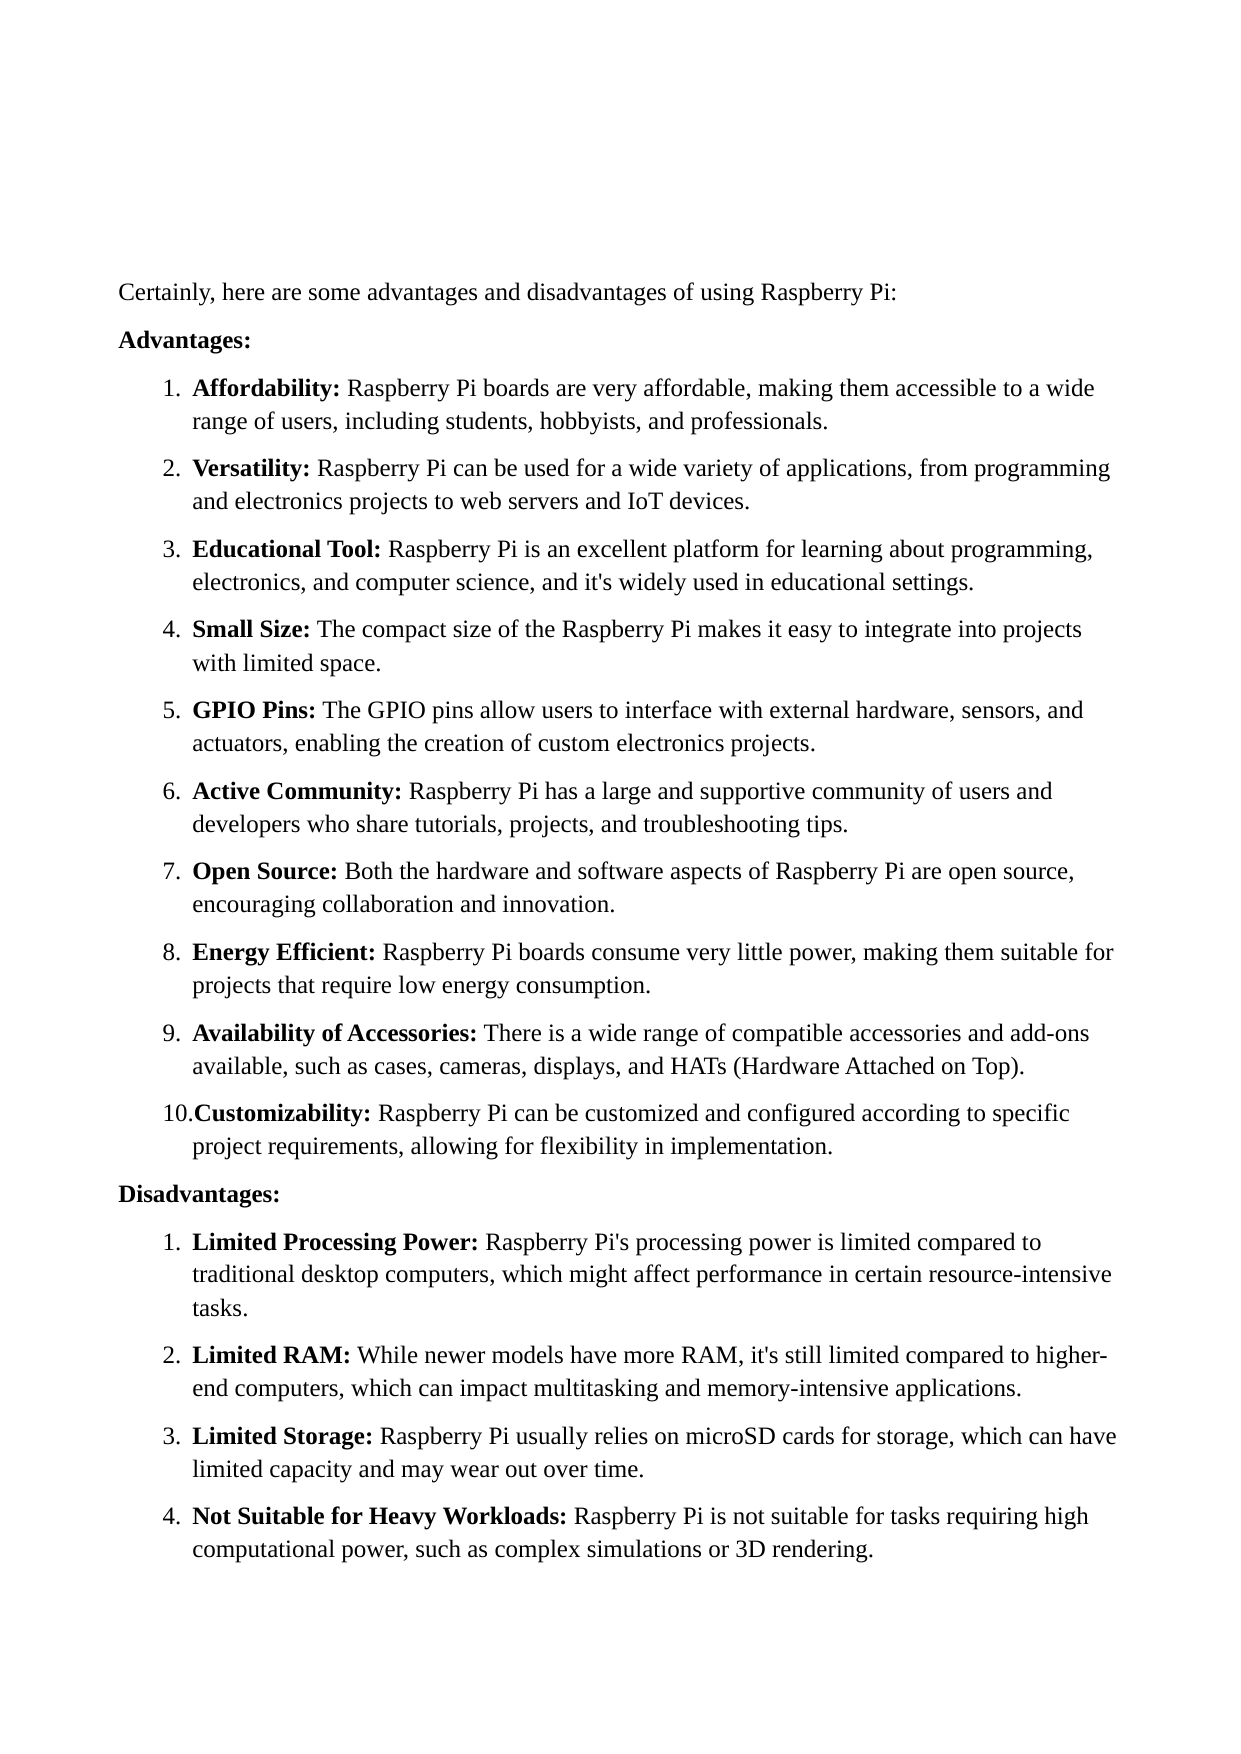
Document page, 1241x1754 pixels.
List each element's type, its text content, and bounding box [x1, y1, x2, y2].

list Customizability: Raspberry Pi can be customized and configured according to specific project requirements, allowing for flexibility in implementation. [162, 1098, 1122, 1160]
text Advantages: [118, 325, 1122, 354]
list Small Size: The compact size of the Raspberry Pi makes it easy to integrate into projects with limited space. [162, 614, 1122, 676]
text Disadvantages: [118, 1179, 1122, 1208]
list Not Suitable for Heavy Workloads: Raspberry Pi is not suitable for tasks requiring high computational power, such as complex simulations or 3D rendering. [162, 1501, 1122, 1563]
list Limited Storage: Raspberry Pi usually relies on microSD cards for storage, which can have limited capacity and may wear out over time. [162, 1421, 1122, 1483]
list Energy Efficient: Raspberry Pi boards consume very little power, making them suitable for projects that require low energy consumption. [162, 937, 1122, 999]
list Educational Tool: Raspberry Pi is an excellent platform for learning about programming, electronics, and computer science, and it's widely used in educational settings. [162, 534, 1122, 596]
list Limited RAM: While newer models have more RAM, it's still limited compared to higher-end computers, which can impact multitasking and memory-intensive applications. [162, 1340, 1122, 1402]
list Versatility: Raspberry Pi can be used for a wide variety of applications, from programming and electronics projects to web servers and IoT devices. [162, 453, 1122, 515]
list Availability of Accessories: There is a wide range of compatible accessories and add-ons available, such as cases, cameras, displays, and HATs (Hardware Attached on Top). [162, 1018, 1122, 1079]
text Certainly, here are some advantages and disadvantages of using Raspberry Pi: [118, 277, 1122, 306]
list GPIO Pins: The GPIO pins allow users to interface with external hardware, sensors, and actuators, enabling the creation of custom electronics projects. [162, 695, 1122, 757]
list Active Community: Raspberry Pi has a large and supportive community of users and developers who share tutorials, projects, and troubleshooting tips. [162, 776, 1122, 838]
list Affordability: Raspberry Pi boards are very affordable, making them accessible to a wide range of users, including students, hobbyists, and professionals. [162, 373, 1122, 434]
list Open Source: Both the hardware and software aspects of Raspberry Pi are open source, encouraging collaboration and innovation. [162, 856, 1122, 918]
list Limited Processing Power: Raspberry Pi's processing power is limited compared to traditional desktop computers, which might affect performance in certain resource-intensive tasks. [162, 1227, 1122, 1321]
